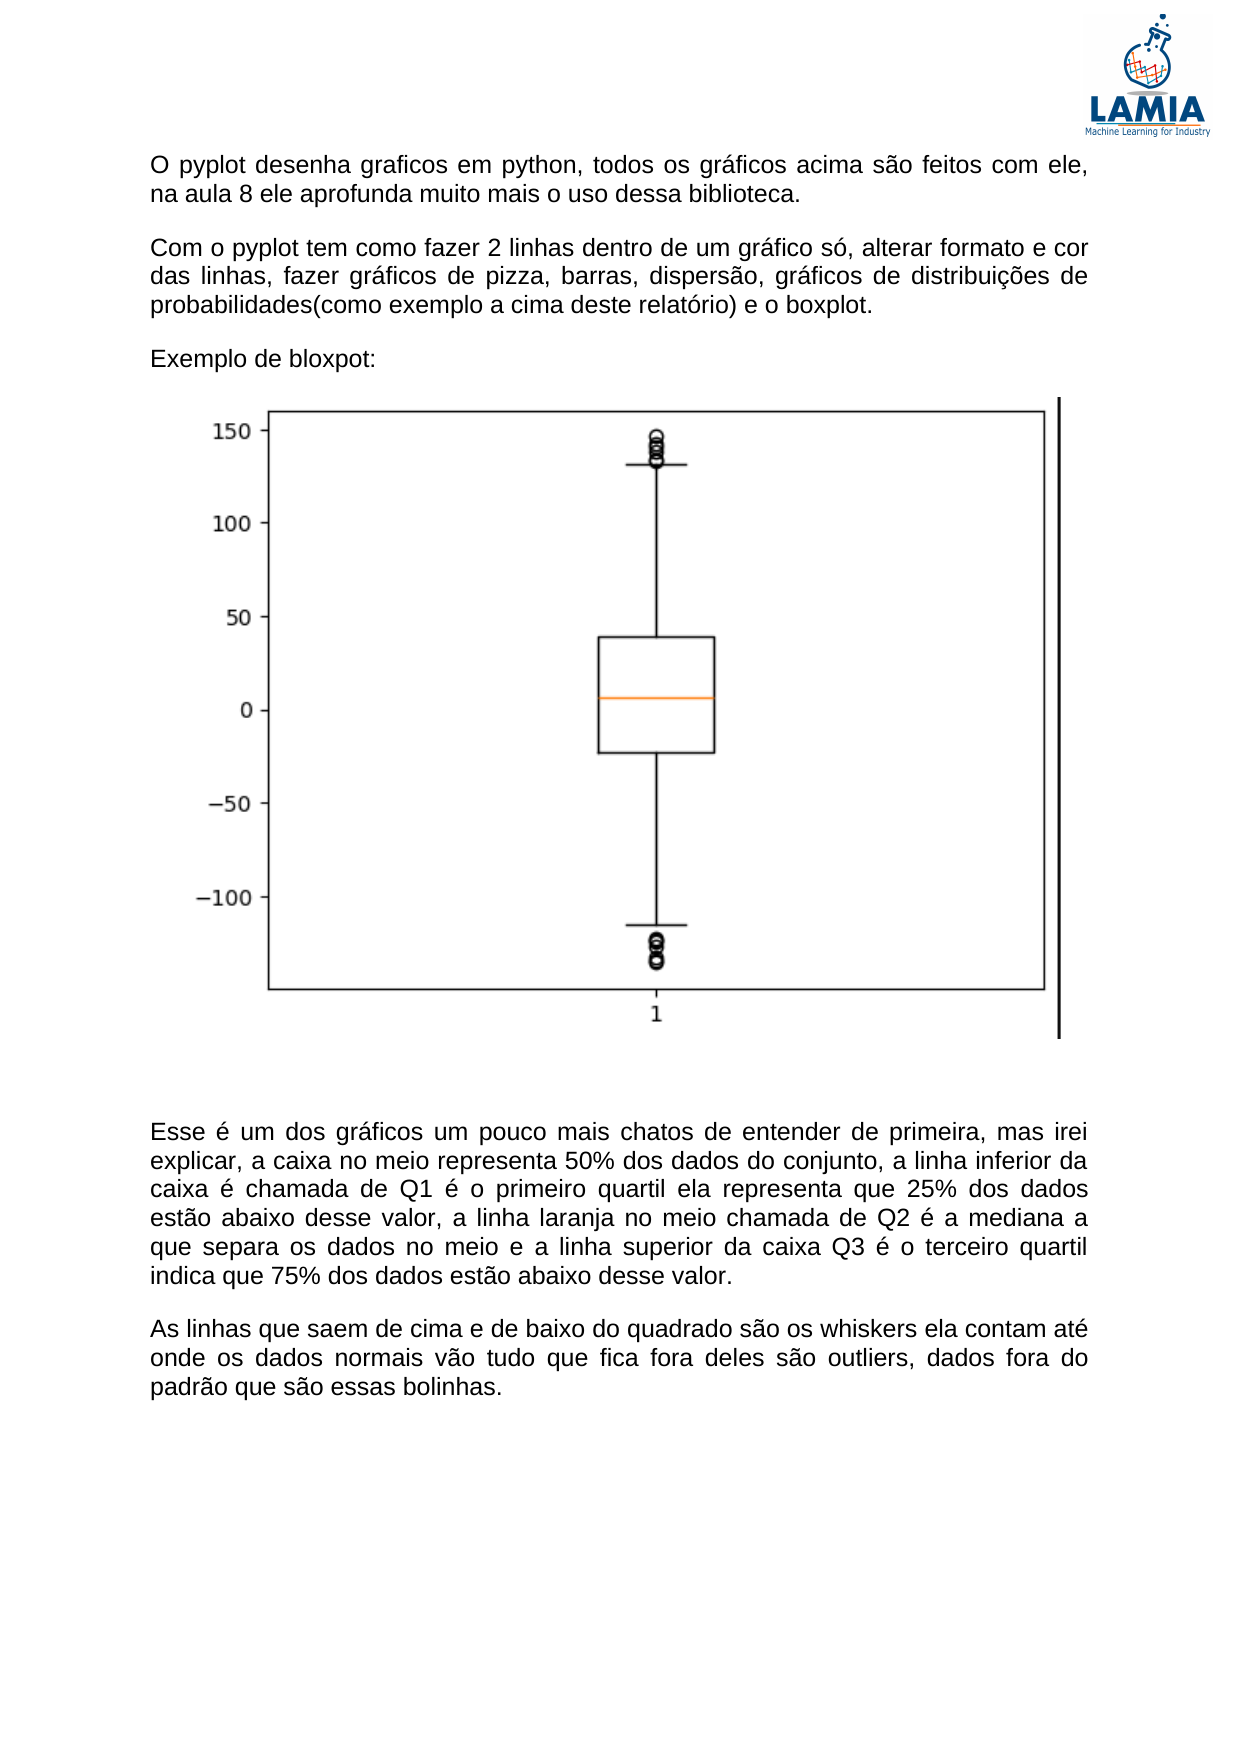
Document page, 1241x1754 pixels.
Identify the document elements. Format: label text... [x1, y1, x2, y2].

text As linhas que saem de cima e de baixo do quadrado são os whiskers ela contam até onde os dados normais vão tudo que fica fora deles são outliers, dados fora do padrão que são essas bolinhas. [150, 1314, 1090, 1401]
picture [1082, 14, 1214, 140]
text Exemplo de bloxpot: [150, 344, 1090, 372]
text Esse é um dos gráficos um pouco mais chatos de entender de primeira, mas irei explicar, a caixa no meio representa 50% dos dados do conjunto, a linha inferior da caixa é chamada de Q1 é o primeiro quartil ela representa que 25% dos dados estão abaixo desse valor, a linha laranja no meio chamada de Q2 é a mediana a que separa os dados no meio e a linha superior da caixa Q3 é o terceiro quartil indica que 75% dos dados estão abaixo desse valor. [150, 1117, 1090, 1289]
picture [179, 397, 1061, 1039]
text Com o pyplot tem como fazer 2 linhas dentro de um gráfico só, alterar formato e cor das linhas, fazer gráficos de pizza, barras, dispersão, gráficos de distribuições de probabilidades(como exemplo a cima deste relatório) e o boxplot. [150, 232, 1090, 319]
text O pyplot desenha graficos em python, todos os gráficos acima são feitos com ele, na aula 8 ele aprofunda muito mais o uso dessa biblioteca. [150, 150, 1090, 207]
